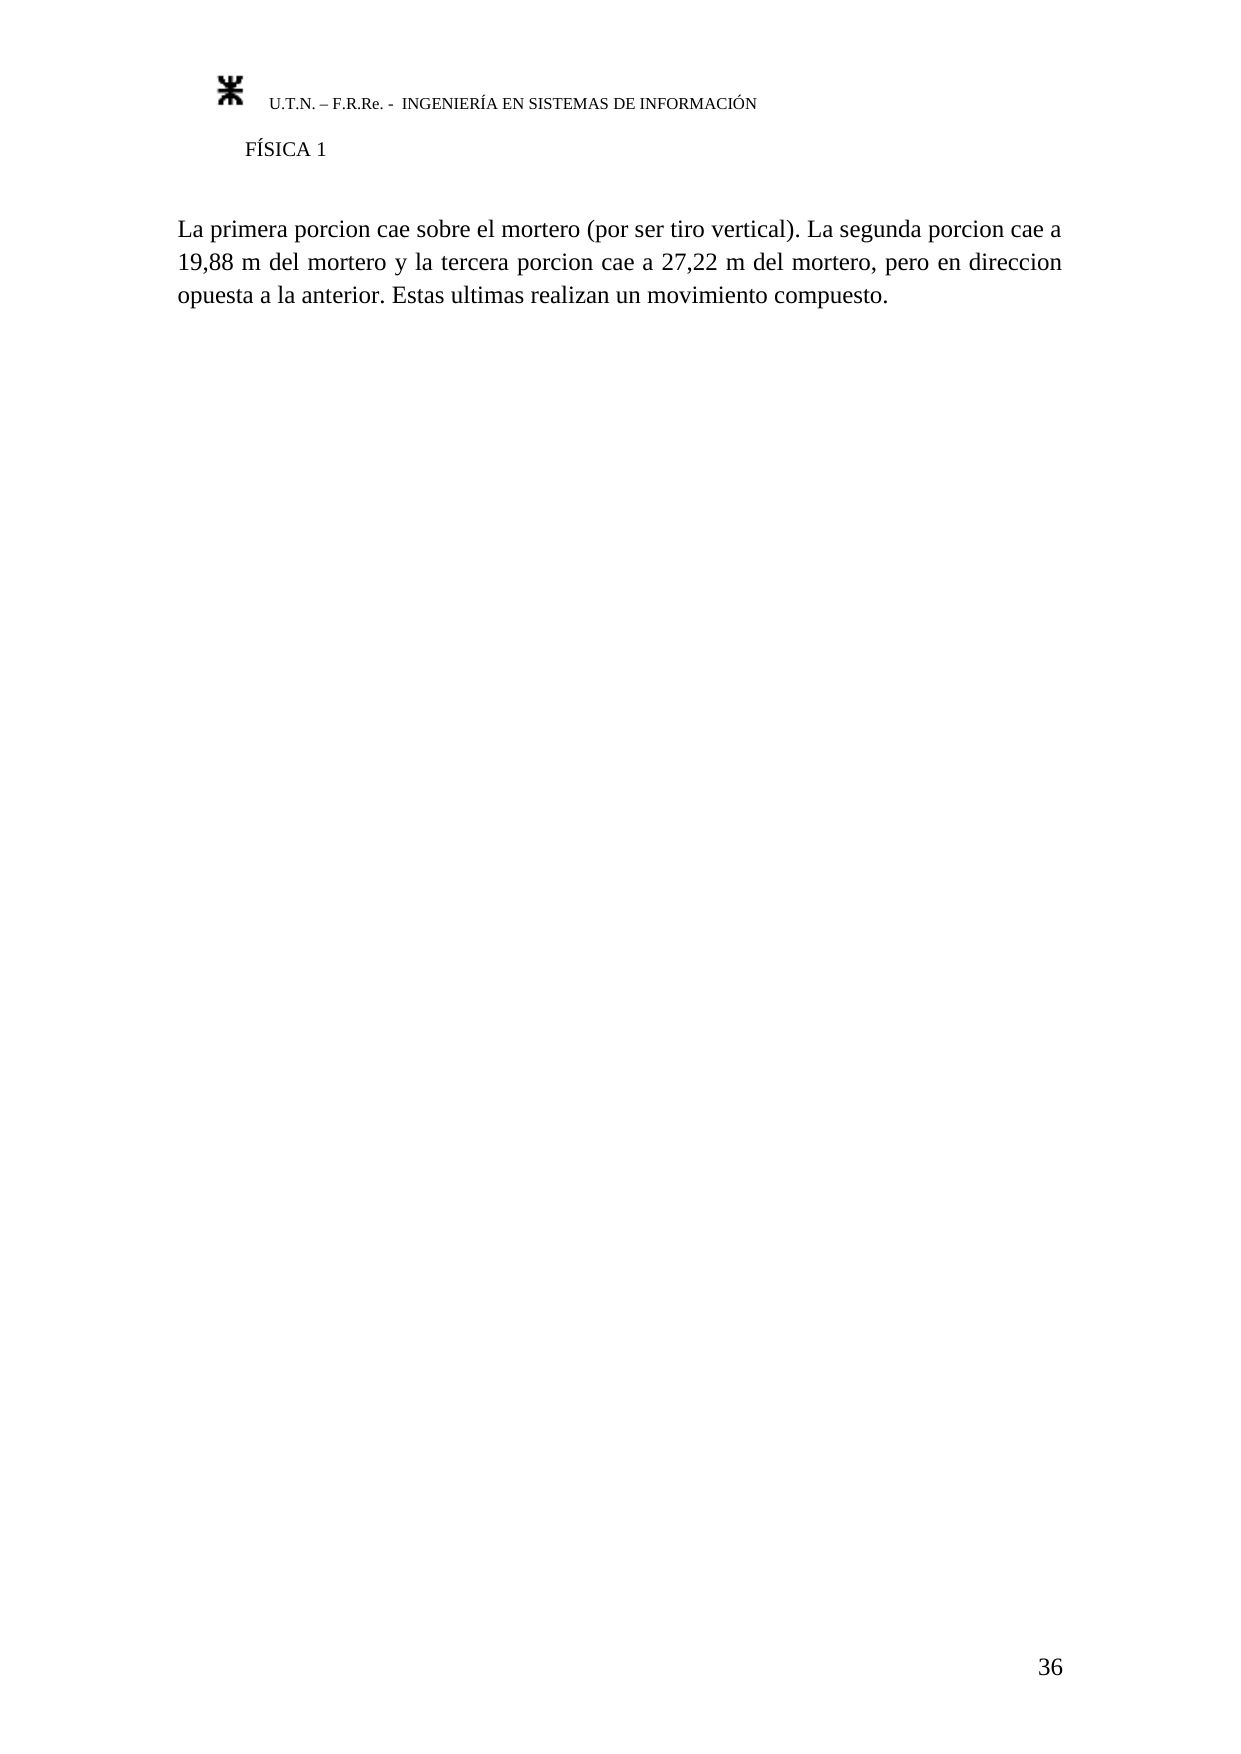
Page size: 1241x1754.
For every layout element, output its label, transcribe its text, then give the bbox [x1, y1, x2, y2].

text La primera porcion cae sobre el mortero (por ser tiro vertical). La segunda porcion cae a 19,88 m del mortero y la tercera porcion cae a 27,22 m del mortero, pero en direccion opuesta a la anterior. Estas ultimas realizan un movimiento compuesto. [177, 214, 1063, 309]
